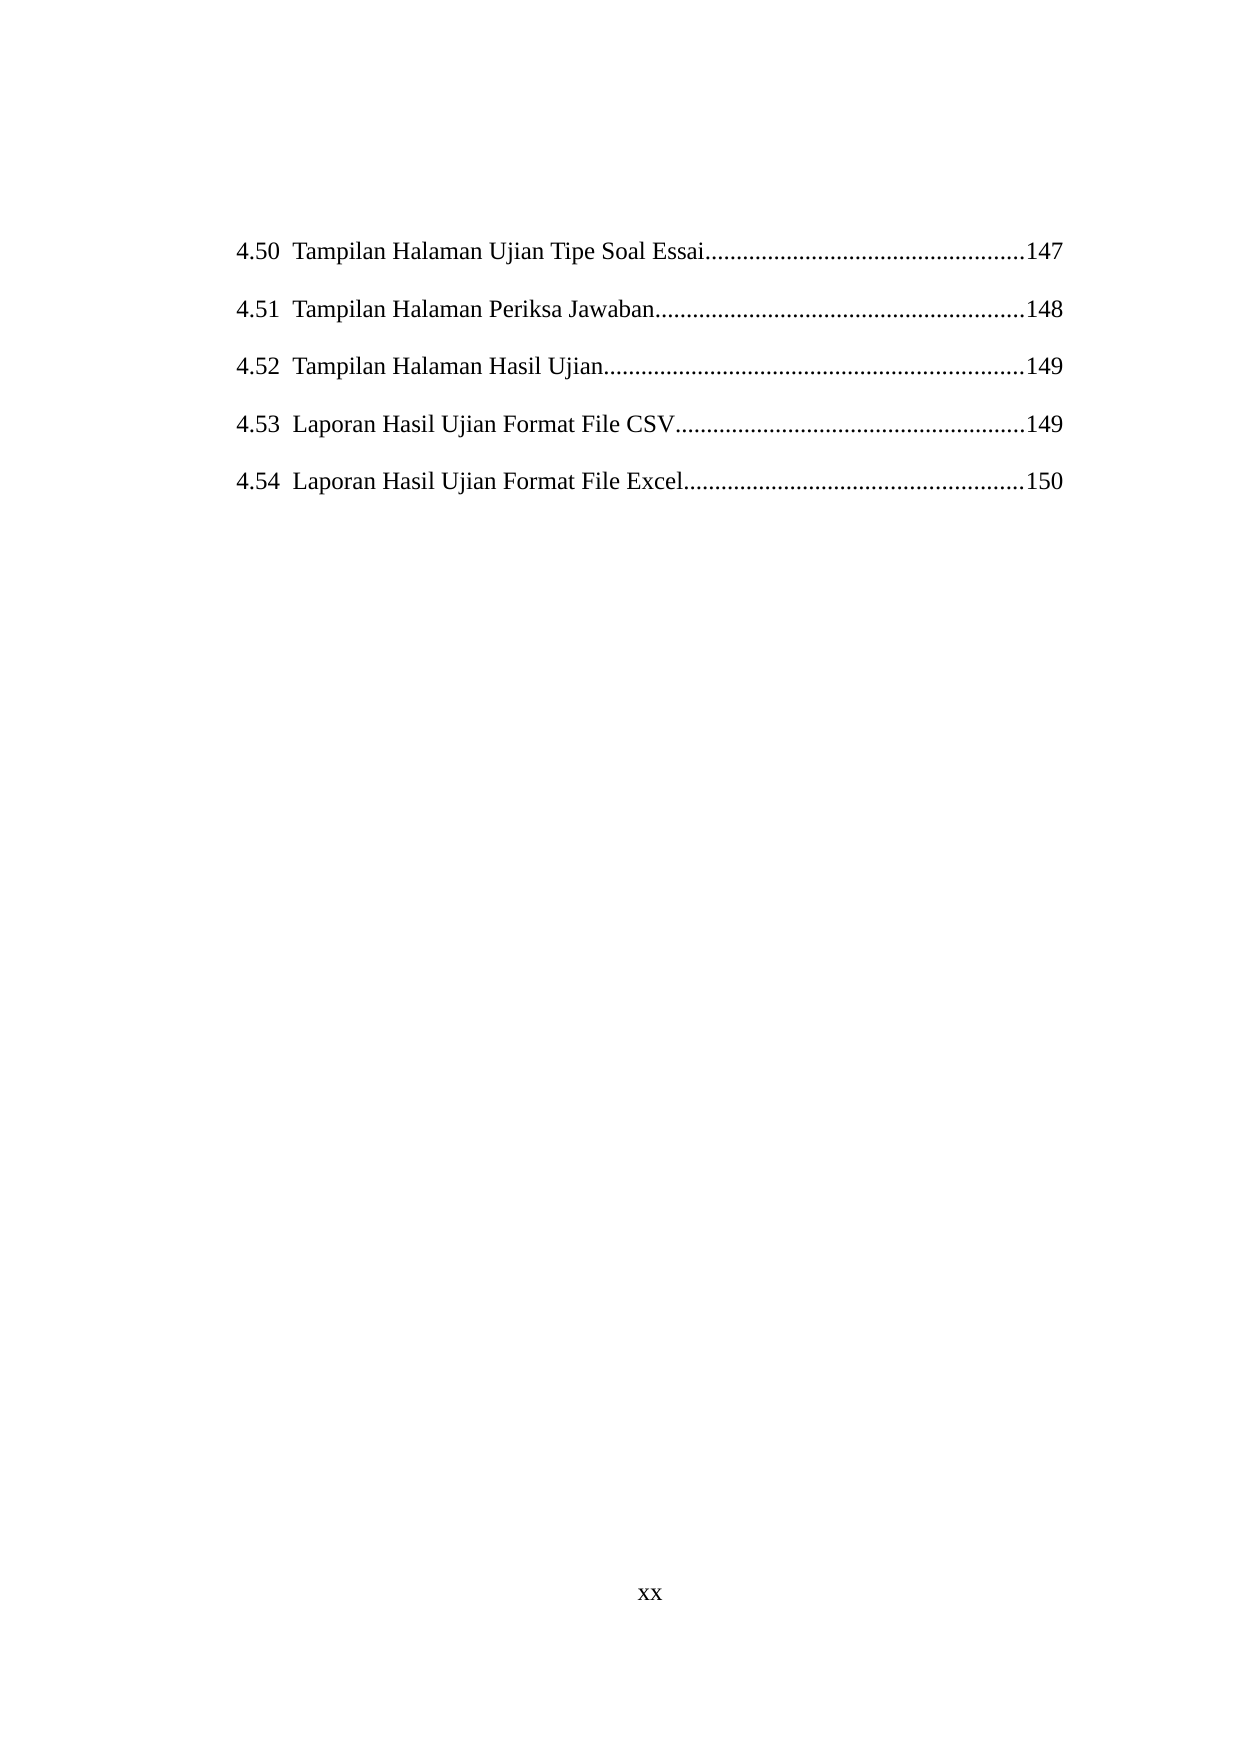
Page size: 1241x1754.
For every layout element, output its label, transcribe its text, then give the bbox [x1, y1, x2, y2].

text 4.51 Tampilan Halaman Periksa Jawaban 148 [236, 294, 1063, 322]
text 4.50 Tampilan Halaman Ujian Tipe Soal Essai 147 [236, 236, 1063, 265]
text 4.54 Laporan Hasil Ujian Format File Excel 150 [236, 466, 1063, 495]
text 4.53 Laporan Hasil Ujian Format File CSV 149 [236, 409, 1063, 437]
text 4.52 Tampilan Halaman Hasil Ujian 149 [236, 351, 1063, 380]
